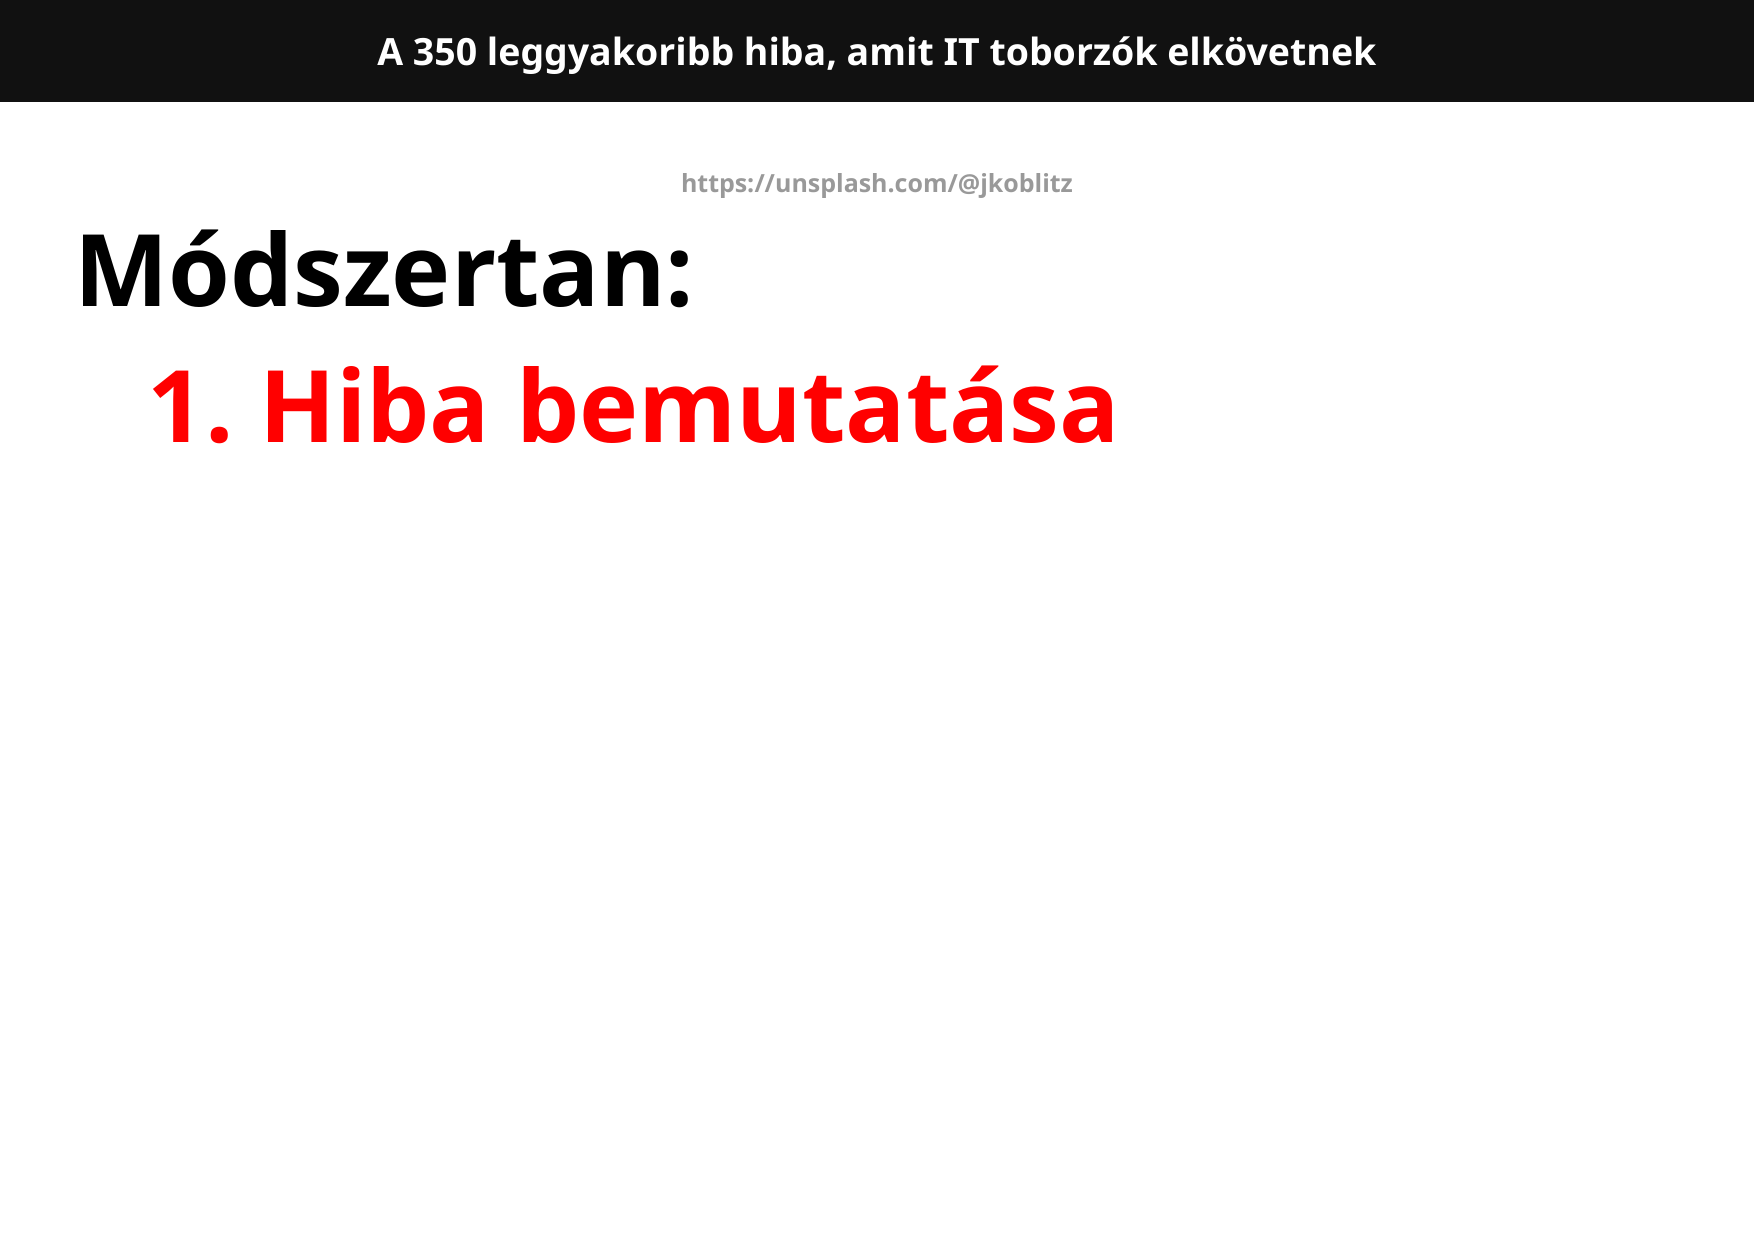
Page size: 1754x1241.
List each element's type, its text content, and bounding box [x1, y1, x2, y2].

text https://unsplash.com/@jkoblitz [0, 166, 1754, 200]
text 1. Hiba bemutatása [0, 336, 1754, 472]
text Módszertan: [0, 200, 1754, 336]
